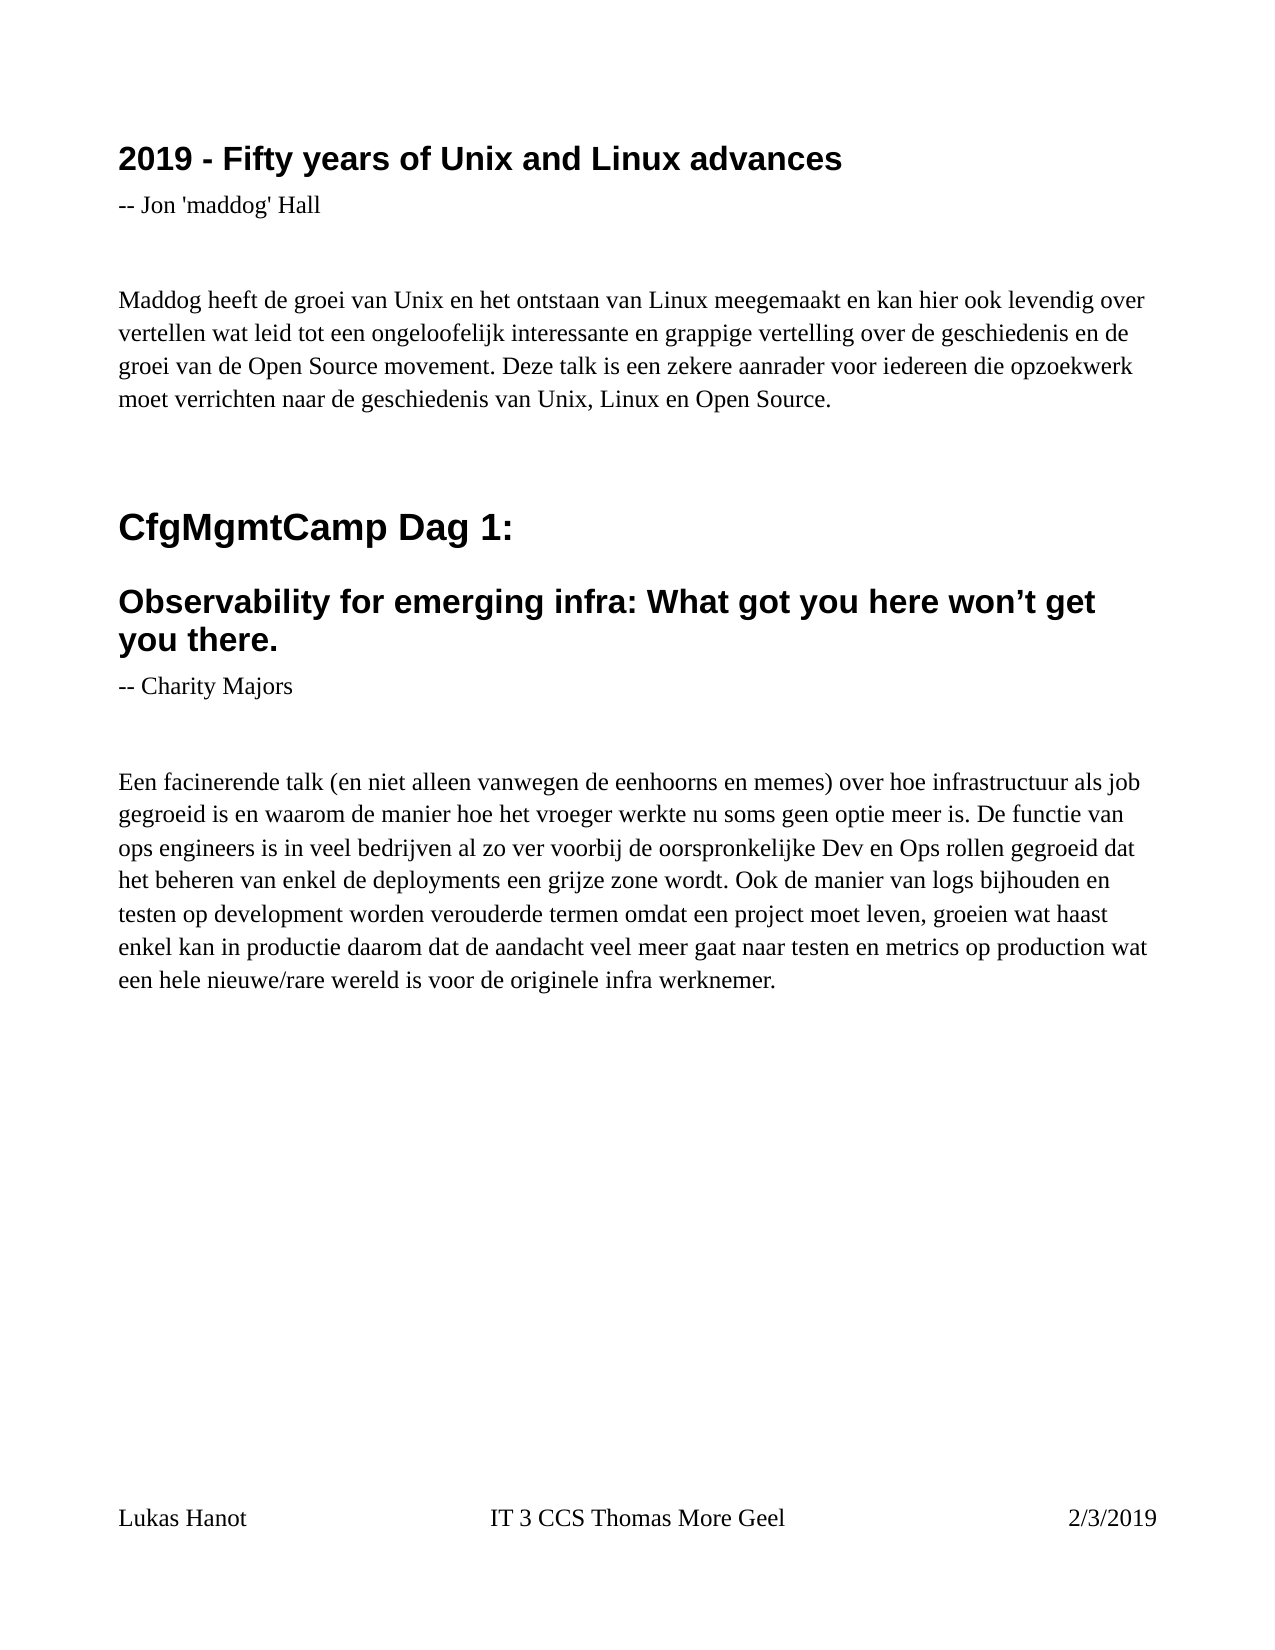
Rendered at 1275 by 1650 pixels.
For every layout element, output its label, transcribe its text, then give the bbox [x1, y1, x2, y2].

subtitle Observability for emerging infra: What got you here won’t get you there. [118, 582, 1157, 659]
text Maddog heeft de groei van Unix en het ontstaan van Linux meegemaakt en kan hier ook levendig over vertellen wat leid tot een ongeloofelijk interessante en grappige vertelling over de geschiedenis en de groei van de Open Source movement. Deze talk is een zekere aanrader voor iedereen die opzoekwerk moet verrichten naar de geschiedenis van Unix, Linux en Open Source. [118, 285, 1157, 413]
text -- Charity Majors [118, 671, 1157, 700]
text -- Jon 'maddog' Hall [118, 190, 1157, 219]
text Een facinerende talk (en niet alleen vanwegen de eenhoorns en memes) over hoe infrastructuur als job gegroeid is en waarom de manier hoe het vroeger werkte nu soms geen optie meer is. De functie van ops engineers is in veel bedrijven al zo ver voorbij de oorspronkelijke Dev en Ops rollen gegroeid dat het beheren van enkel de deployments een grijze zone wordt. Ook de manier van logs bijhouden en testen op development worden verouderde termen omdat een project moet leven, groeien wat haast enkel kan in productie daarom dat de aandacht veel meer gaat naar testen en metrics op production wat een hele nieuwe/rare wereld is voor de originele infra werknemer. [118, 767, 1157, 993]
subtitle CfgMgmtCamp Dag 1: [118, 504, 1157, 548]
subtitle 2019 - Fifty years of Unix and Linux advances [118, 139, 1157, 178]
